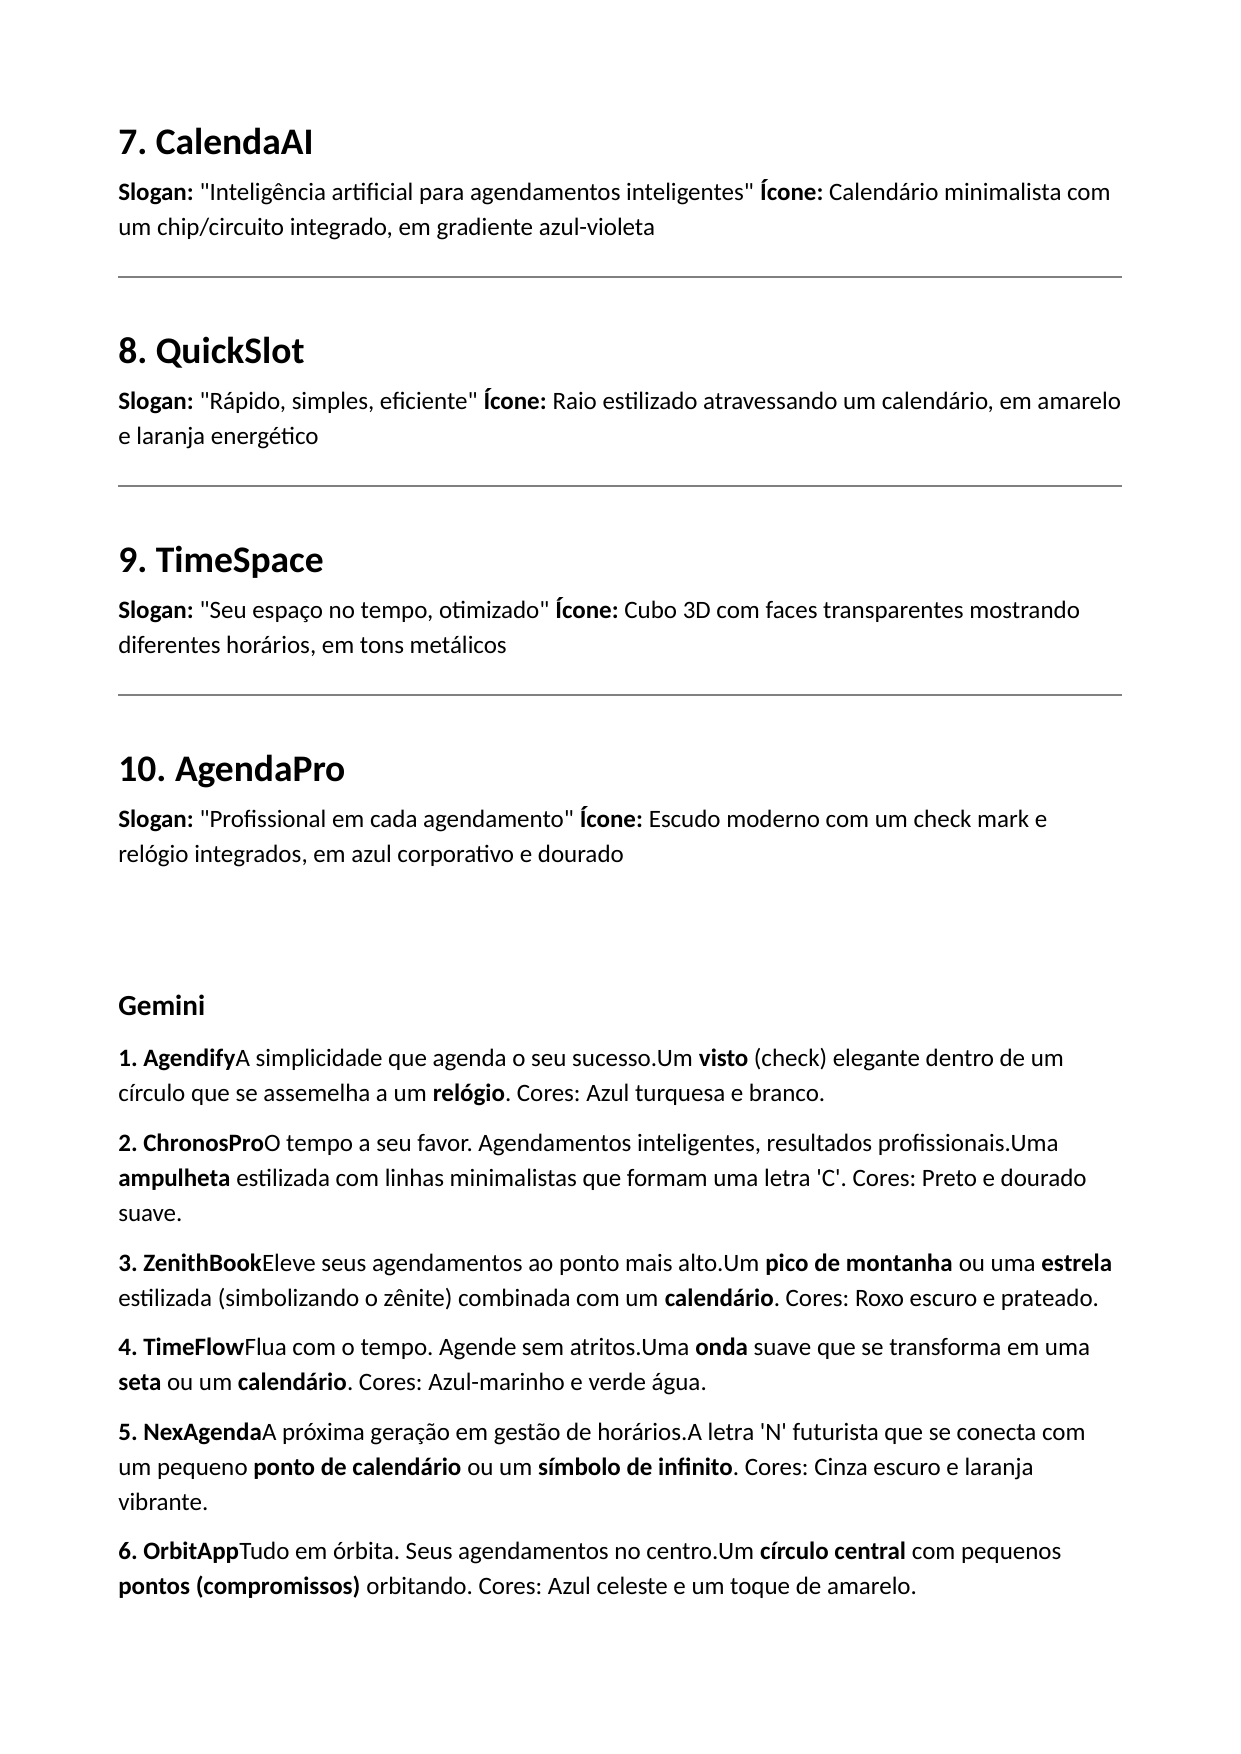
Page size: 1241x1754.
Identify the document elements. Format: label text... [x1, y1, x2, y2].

text Slogan: "Seu espaço no tempo, otimizado" Ícone: Cubo 3D com faces transparentes mostrando diferentes horários, em tons metálicos [118, 594, 1122, 660]
subtitle 8. QuickSlot [118, 327, 1122, 373]
text 3. ZenithBookEleve seus agendamentos ao ponto mais alto.Um pico de montanha ou uma estrela estilizada (simbolizando o zênite) combinada com um calendário. Cores: Roxo escuro e prateado. [118, 1247, 1122, 1312]
subtitle 10. AgendaPro [118, 745, 1122, 791]
text 2. ChronosProO tempo a seu favor. Agendamentos inteligentes, resultados profissionais.Uma ampulheta estilizada com linhas minimalistas que formam uma letra 'C'. Cores: Preto e dourado suave. [118, 1127, 1122, 1228]
subtitle 7. CalendaAI [118, 118, 1122, 164]
subtitle 9. TimeSpace [118, 536, 1122, 582]
text 6. OrbitAppTudo em órbita. Seus agendamentos no centro.Um círculo central com pequenos pontos (compromissos) orbitando. Cores: Azul celeste e um toque de amarelo. [118, 1536, 1122, 1601]
text Gemini [118, 987, 1122, 1023]
text 4. TimeFlowFlua com o tempo. Agende sem atritos.Uma onda suave que se transforma em uma seta ou um calendário. Cores: Azul-marinho e verde água. [118, 1331, 1122, 1397]
text Slogan: "Rápido, simples, eficiente" Ícone: Raio estilizado atravessando um calendário, em amarelo e laranja energético [118, 385, 1122, 451]
text 5. NexAgendaA próxima geração em gestão de horários.A letra 'N' futurista que se conecta com um pequeno ponto de calendário ou um símbolo de infinito. Cores: Cinza escuro e laranja vibrante. [118, 1416, 1122, 1516]
text 1. AgendifyA simplicidade que agenda o seu sucesso.Um visto (check) elegante dentro de um círculo que se assemelha a um relógio. Cores: Azul turquesa e branco. [118, 1043, 1122, 1108]
text Slogan: "Inteligência artificial para agendamentos inteligentes" Ícone: Calendário minimalista com um chip/circuito integrado, em gradiente azul-violeta [118, 176, 1122, 242]
text Slogan: "Profissional em cada agendamento" Ícone: Escudo moderno com um check mark e relógio integrados, em azul corporativo e dourado [118, 803, 1122, 869]
